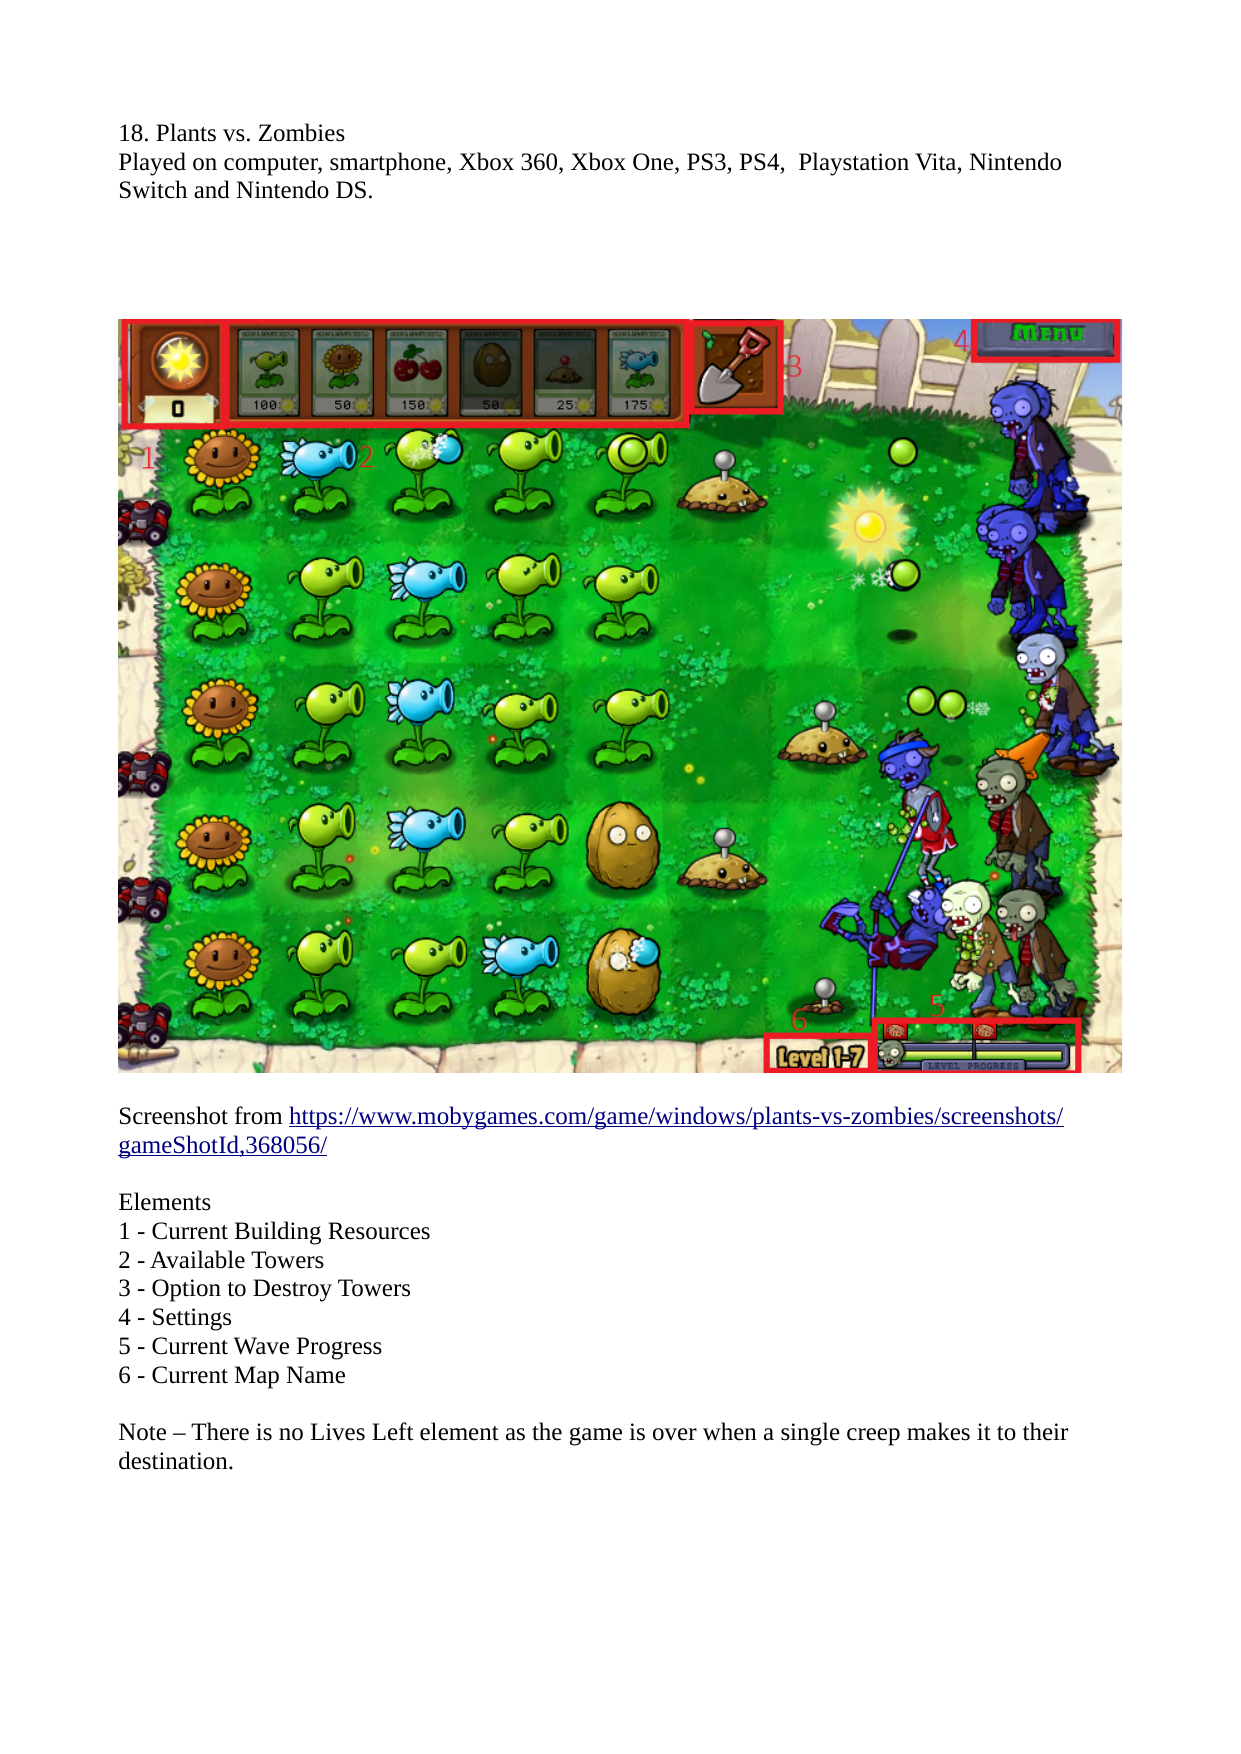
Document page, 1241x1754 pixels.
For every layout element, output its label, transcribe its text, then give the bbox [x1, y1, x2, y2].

text Elements [118, 1187, 1122, 1216]
text 3 - Option to Destroy Towers [118, 1273, 1122, 1302]
text 18. Plants vs. Zombies [118, 118, 1122, 147]
text Played on computer, smartphone, Xbox 360, Xbox One, PS3, PS4, Playstation Vita, Nintendo Switch and Nintendo DS. [118, 147, 1122, 204]
text 2 - Available Towers [118, 1245, 1122, 1273]
text 1 - Current Building Resources [118, 1216, 1122, 1245]
text Note – There is no Lives Left element as the game is over when a single creep makes it to their destination. [118, 1417, 1122, 1475]
text 6 - Current Map Name [118, 1360, 1122, 1388]
text 4 - Settings [118, 1302, 1122, 1331]
text 5 - Current Wave Progress [118, 1331, 1122, 1360]
text Screenshot from https://www.mobygames.com/game/windows/plants-vs-zombies/screenshots/gameShotId,368056/ [118, 1101, 1122, 1158]
picture [118, 319, 1123, 1073]
